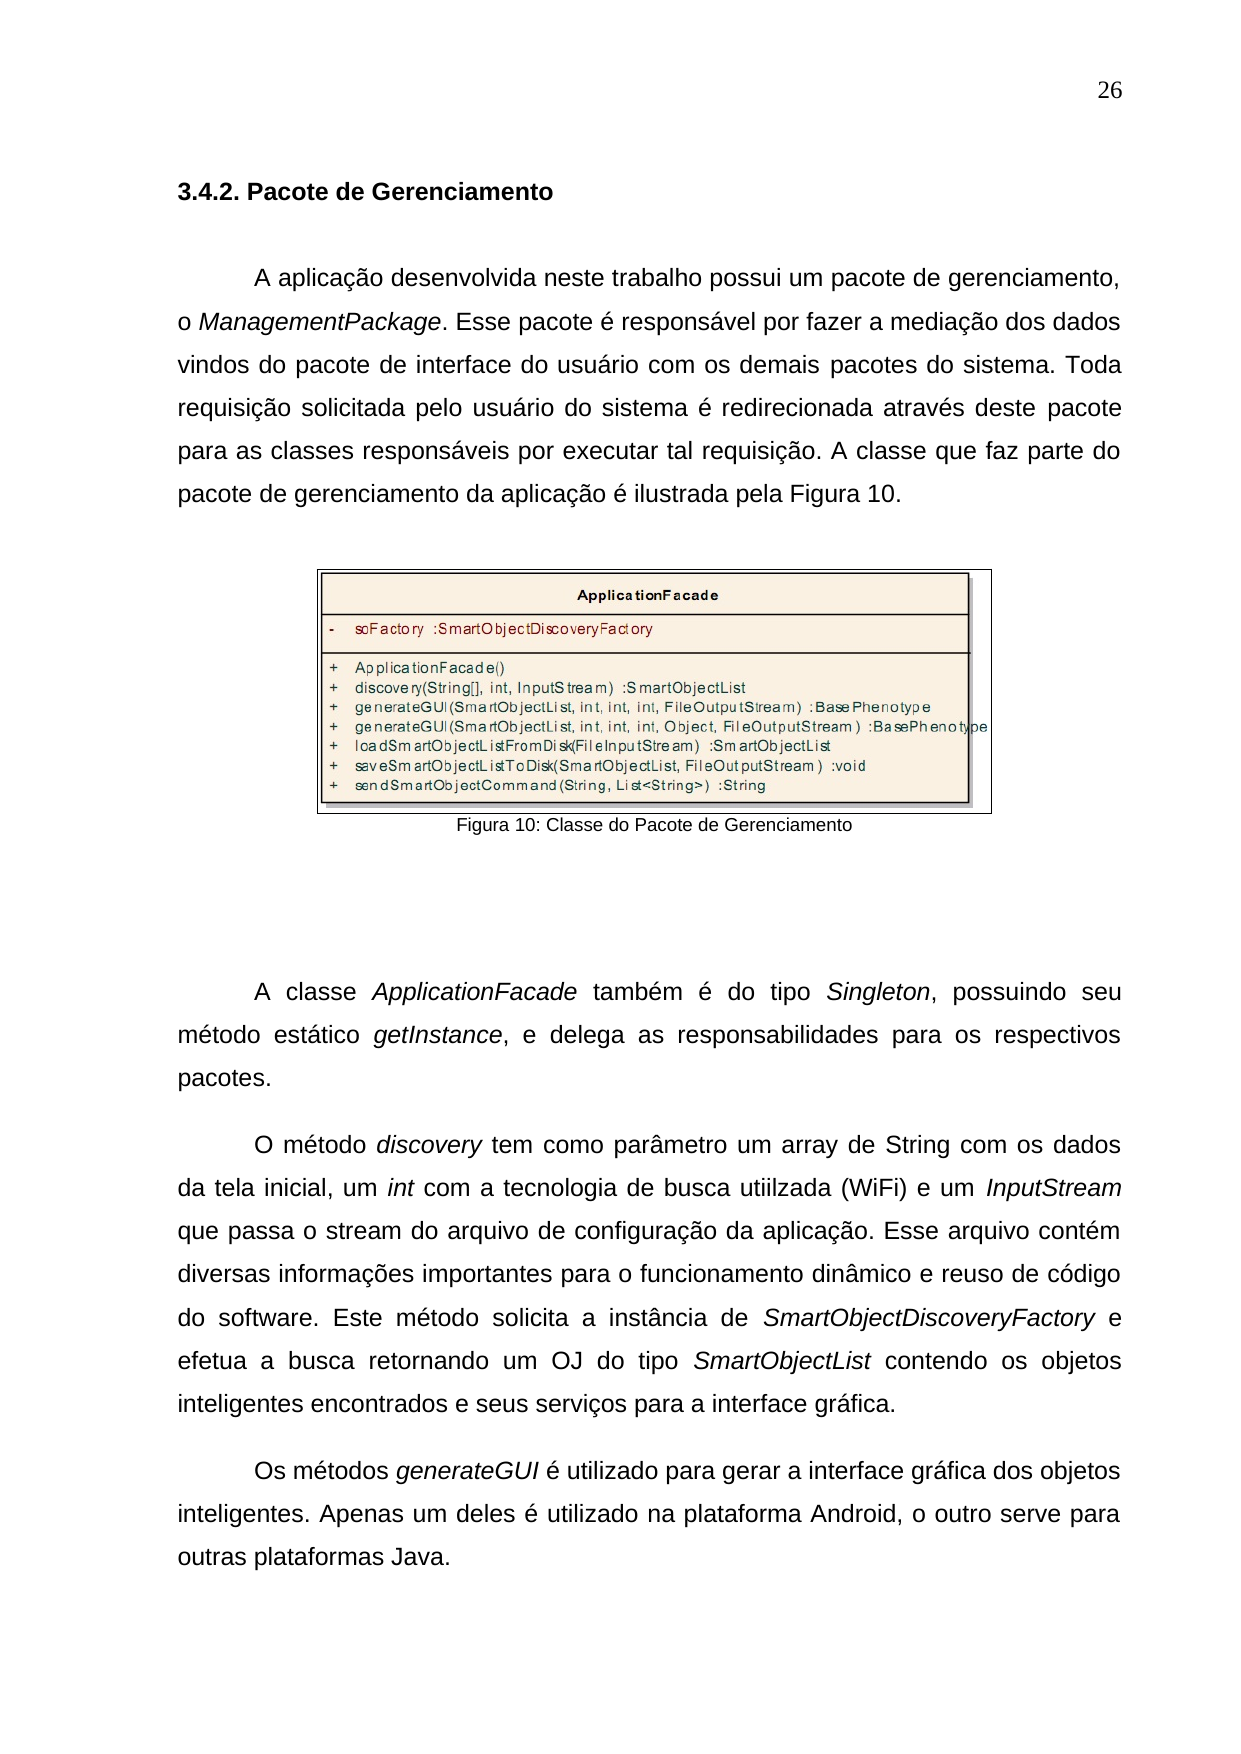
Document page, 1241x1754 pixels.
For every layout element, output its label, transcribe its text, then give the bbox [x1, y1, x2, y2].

picture [318, 570, 991, 813]
text Os métodos generateGUI é utilizado para gerar a interface gráfica dos objetos inteligentes. Apenas um deles é utilizado na plataforma Android, o outro serve para outras plataformas Java. [177, 1456, 1122, 1571]
text O método discovery tem como parâmetro um array de String com os dados da tela inicial, um int com a tecnologia de busca utiilzada (WiFi) e um InputStream que passa o stream do arquivo de configuração da aplicação. Esse arquivo contém diversas informações importantes para o funcionamento dinâmico e reuso de código do software. Este método solicita a instância de SmartObjectDiscoveryFactory e efetua a busca retornando um OJ do tipo SmartObjectList contendo os objetos inteligentes encontrados e seus serviços para a interface gráfica. [177, 1130, 1122, 1418]
text A classe ApplicationFacade também é do tipo Singleton, possuindo seu método estático getInstance, e delega as responsabilidades para os respectivos pacotes. [177, 977, 1122, 1092]
text A aplicação desenvolvida neste trabalho possui um pacote de gerenciamento, o ManagementPackage. Esse pacote é responsável por fazer a mediação dos dados vindos do pacote de interface do usuário com os demais pacotes do sistema. Toda requisição solicitada pelo usuário do sistema é redirecionada através deste pacote para as classes responsáveis por executar tal requisição. A classe que faz parte do pacote de gerenciamento da aplicação é ilustrada pela Figura 10. [177, 263, 1122, 508]
text Figura 10: Classe do Pacote de Gerenciamento [317, 814, 992, 835]
list Pacote de Gerenciamento [177, 177, 1122, 206]
